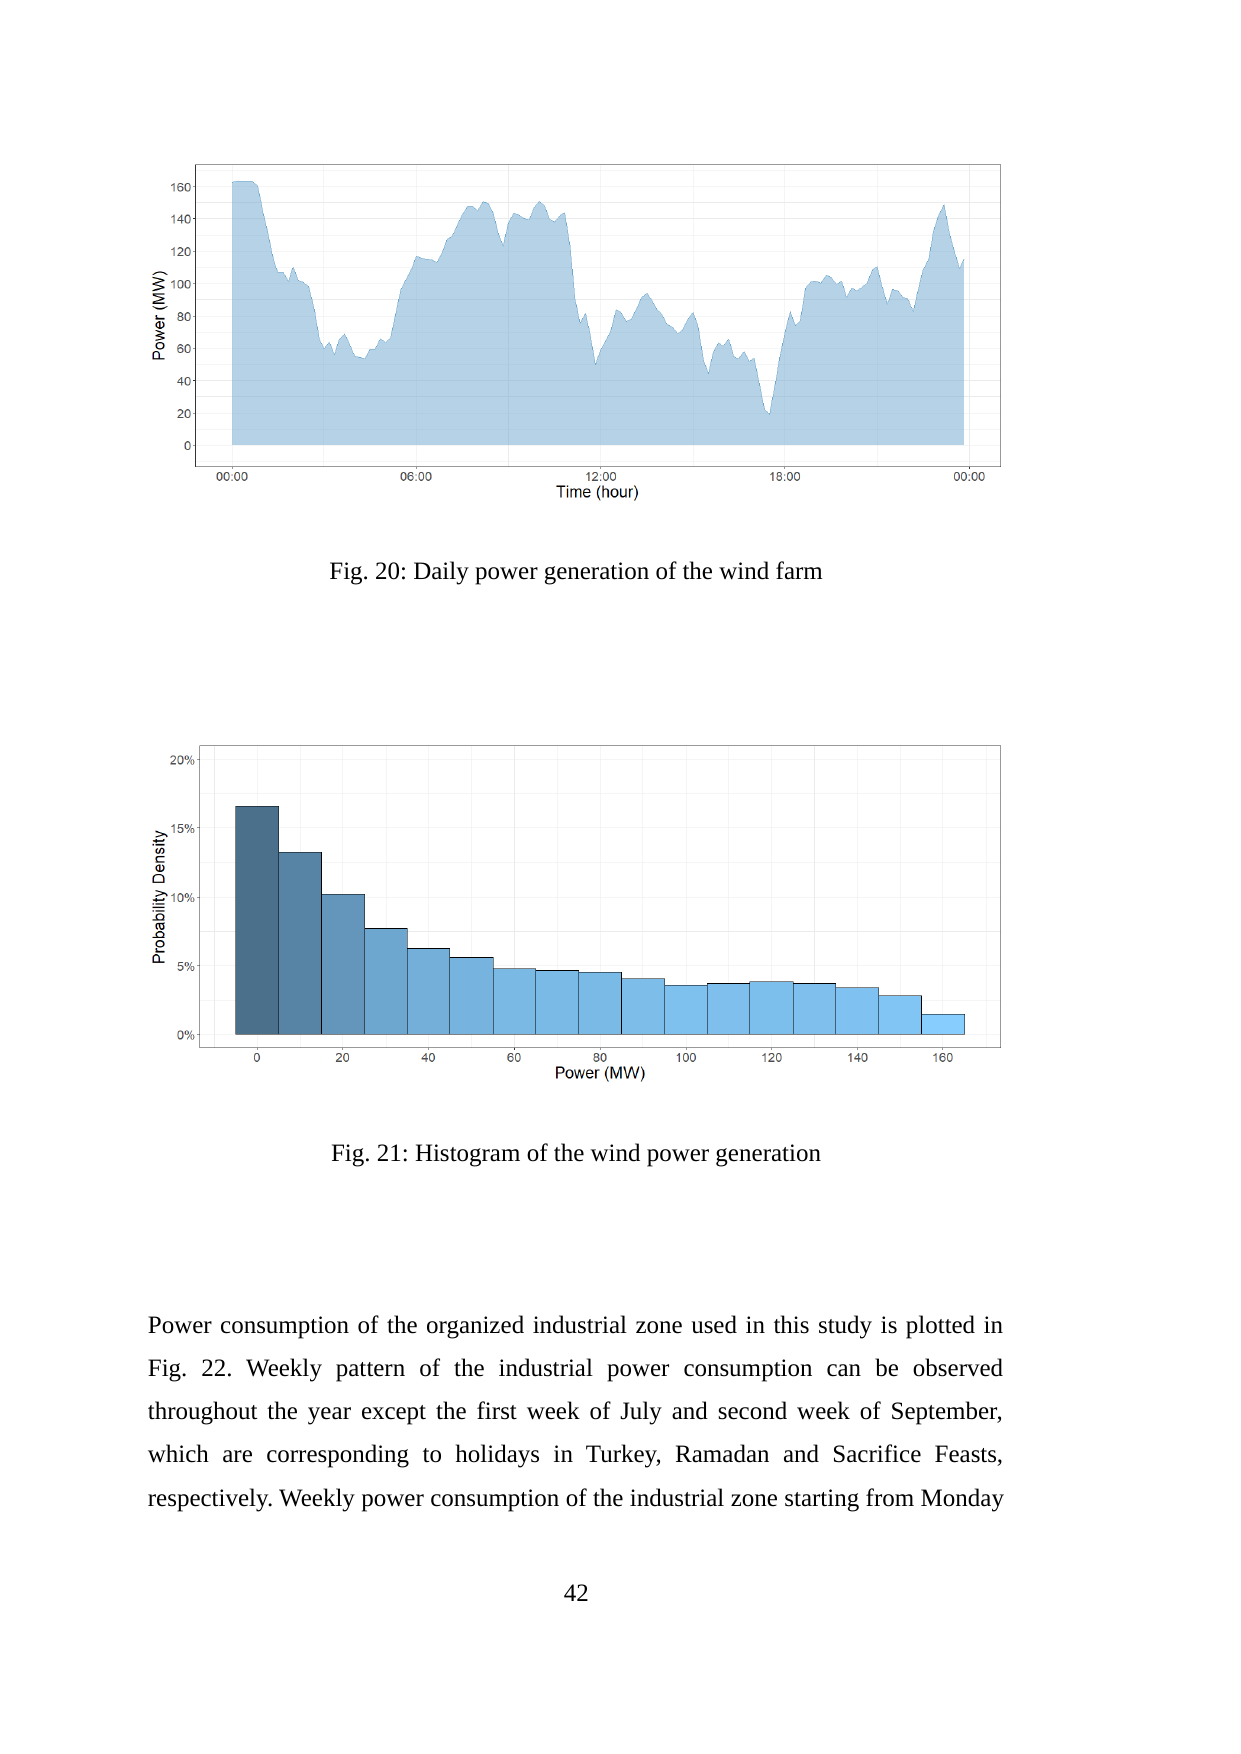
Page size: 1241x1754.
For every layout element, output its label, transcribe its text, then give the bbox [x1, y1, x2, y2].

picture [147, 160, 1005, 503]
text Power consumption of the organized industrial zone used in this study is plotted in Fig. 22. Weekly pattern of the industrial power consumption can be observed throughout the year except the first week of July and second week of September, which are corresponding to holidays in Turkey, Ramadan and Sacrifice Feasts, respectively. Weekly power consumption of the industrial zone starting from Monday [148, 1310, 1004, 1511]
text Fig. 20: Daily power generation of the wind farm [148, 556, 1004, 585]
picture [147, 741, 1005, 1084]
text Fig. 21: Histogram of the wind power generation [148, 1138, 1004, 1166]
